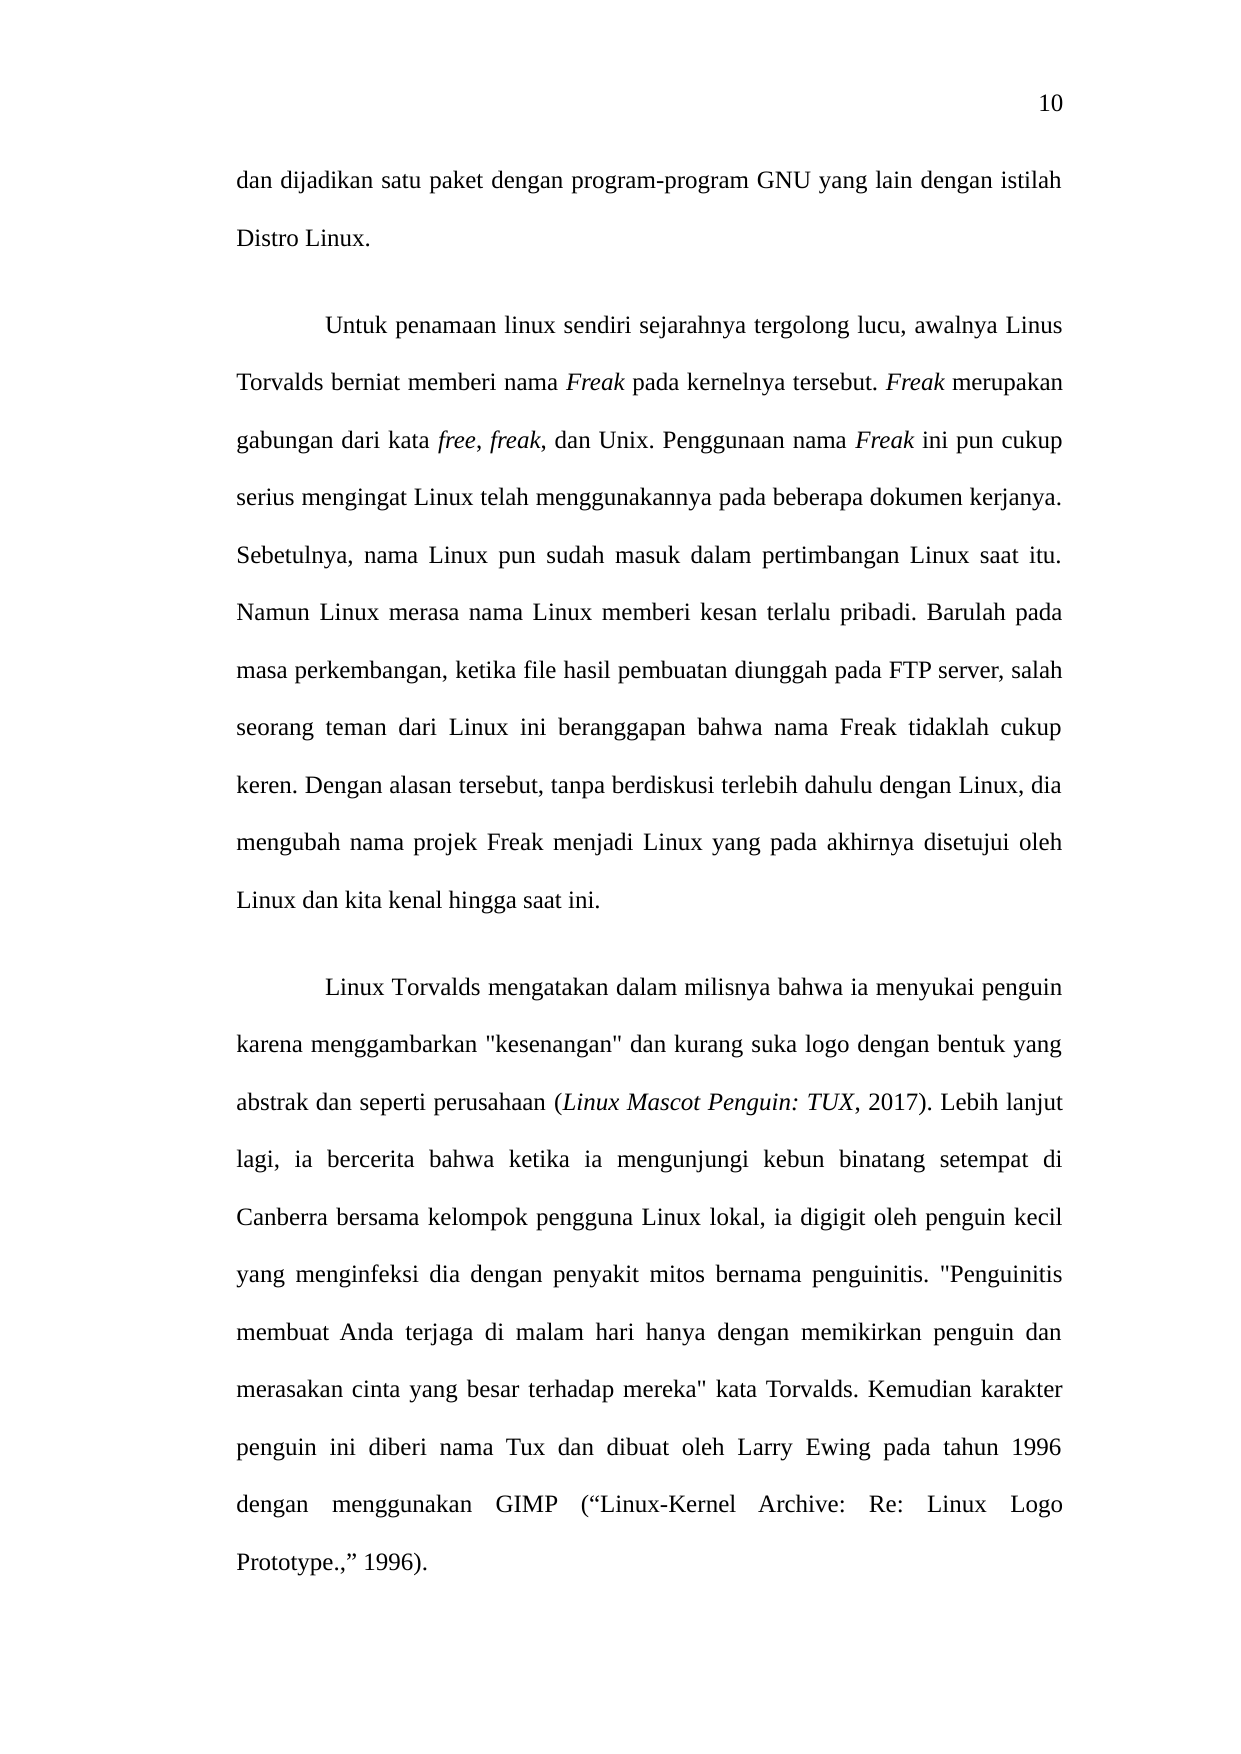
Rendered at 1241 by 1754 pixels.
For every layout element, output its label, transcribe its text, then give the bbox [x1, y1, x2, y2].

text Linux Torvalds mengatakan dalam milisnya bahwa ia menyukai penguin karena menggambarkan "kesenangan" dan kurang suka logo dengan bentuk yang abstrak dan seperti perusahaan (Linux Mascot Penguin: TUX, 2017)⁠. Lebih lanjut lagi, ia bercerita bahwa ketika ia mengunjungi kebun binatang setempat di Canberra bersama kelompok pengguna Linux lokal, ia digigit oleh penguin kecil yang menginfeksi dia dengan penyakit mitos bernama penguinitis. "Penguinitis membuat Anda terjaga di malam hari hanya dengan memikirkan penguin dan merasakan cinta yang besar terhadap mereka" kata Torvalds. Kemudian karakter penguin ini diberi nama Tux dan dibuat oleh Larry Ewing pada tahun 1996 dengan menggunakan GIMP (“Linux-Kernel Archive: Re: Linux Logo Prototype.,” 1996)⁠. [236, 972, 1063, 1576]
text Untuk penamaan linux sendiri sejarahnya tergolong lucu, awalnya Linus Torvalds berniat memberi nama Freak pada kernelnya tersebut. Freak merupakan gabungan dari kata free, freak, dan Unix. Penggunaan nama Freak ini pun cukup serius mengingat Linux telah menggunakannya pada beberapa dokumen kerjanya. Sebetulnya, nama Linux pun sudah masuk dalam pertimbangan Linux saat itu. Namun Linux merasa nama Linux memberi kesan terlalu pribadi. Barulah pada masa perkembangan, ketika file hasil pembuatan diunggah pada FTP server, salah seorang teman dari Linux ini beranggapan bahwa nama Freak tidaklah cukup keren. Dengan alasan tersebut, tanpa berdiskusi terlebih dahulu dengan Linux, dia mengubah nama projek Freak menjadi Linux yang pada akhirnya disetujui oleh Linux dan kita kenal hingga saat ini. [236, 310, 1063, 913]
text dan dijadikan satu paket dengan program-program GNU yang lain dengan istilah Distro Linux. [236, 165, 1063, 252]
